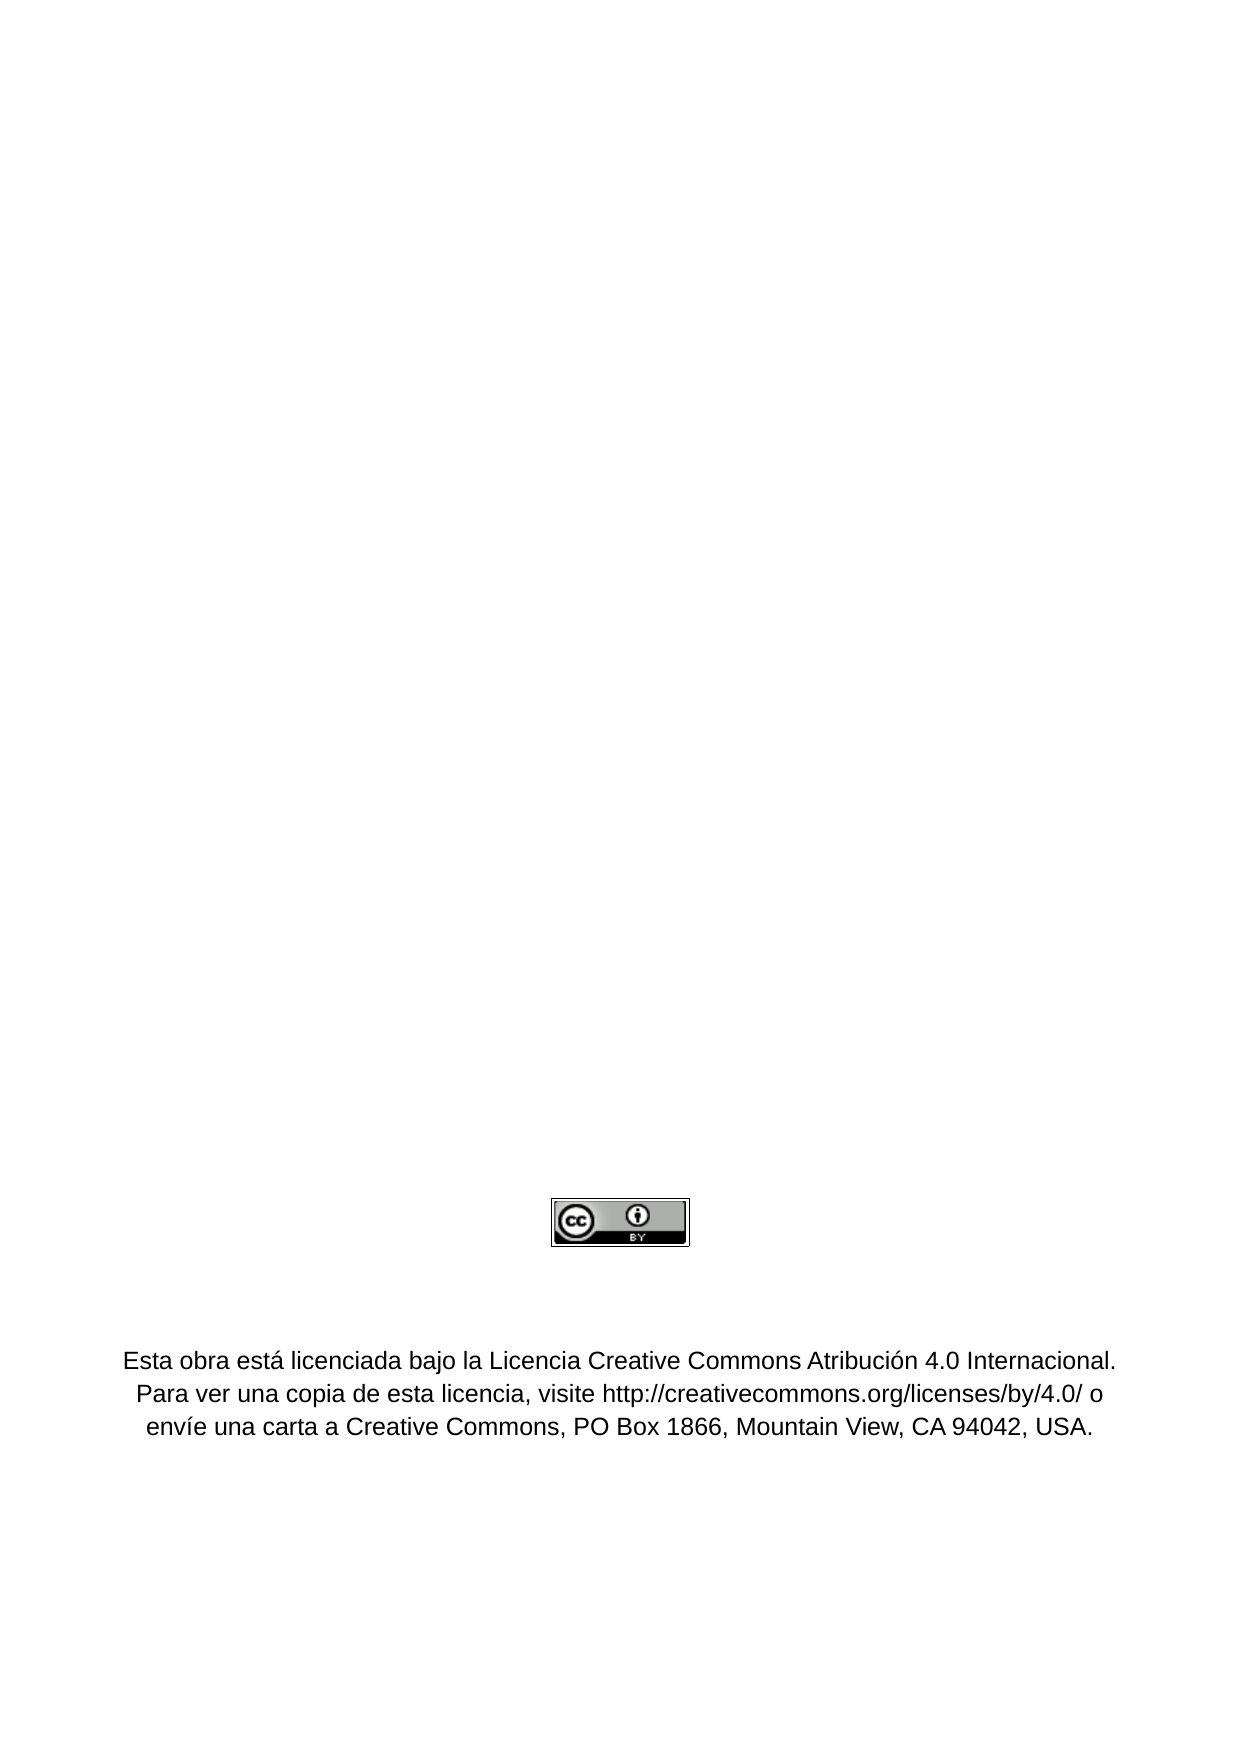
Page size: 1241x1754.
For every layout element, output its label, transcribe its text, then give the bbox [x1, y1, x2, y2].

picture [554, 1201, 686, 1244]
text Esta obra está licenciada bajo la Licencia Creative Commons Atribución 4.0 Internacional. Para ver una copia de esta licencia, visite http://creativecommons.org/licenses/by/4.0/ o envíe una carta a Creative Commons, PO Box 1866, Mountain View, CA 94042, USA. [118, 1346, 1122, 1441]
